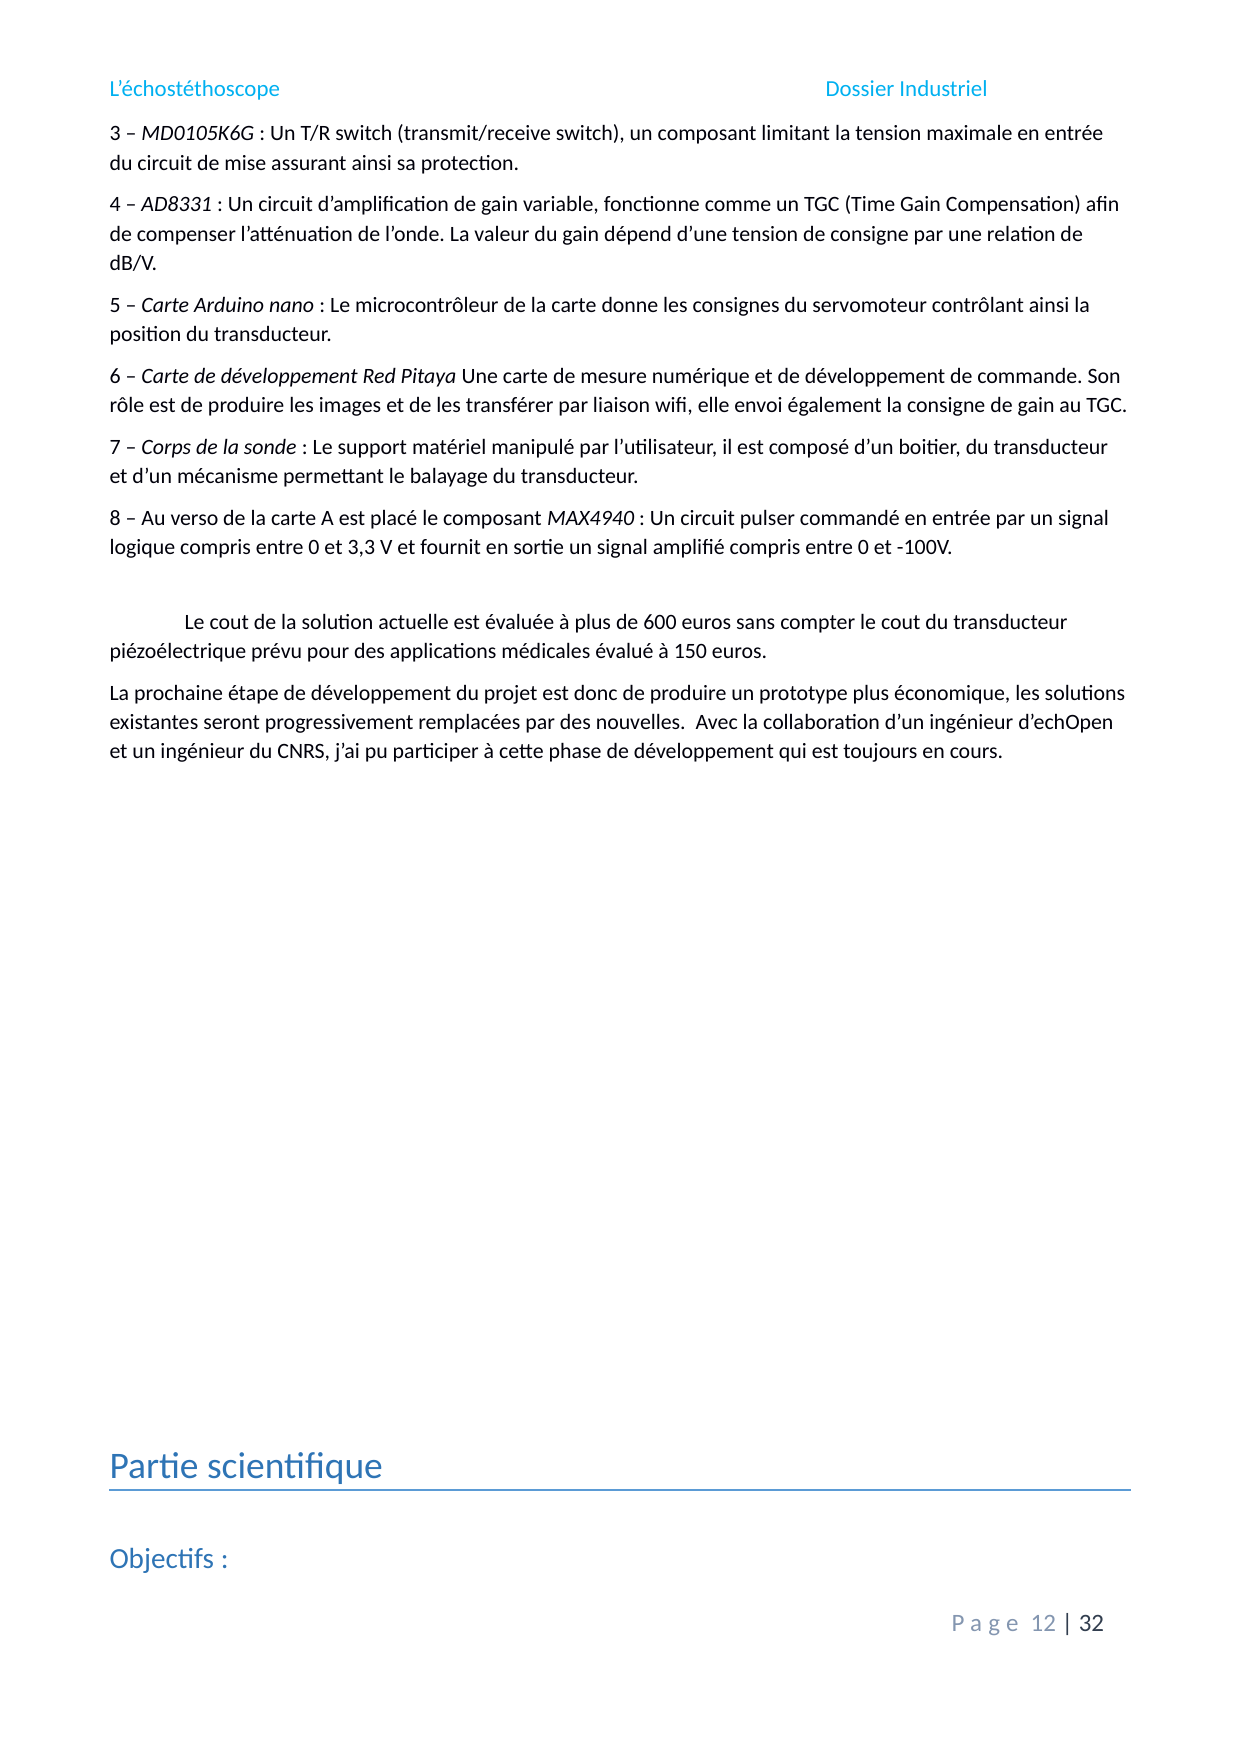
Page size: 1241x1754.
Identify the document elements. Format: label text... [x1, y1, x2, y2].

text 5 – Carte Arduino nano : Le microcontrôleur de la carte donne les consignes du servomoteur contrôlant ainsi la position du transducteur. [109, 291, 1131, 347]
text 4 – AD8331 : Un circuit d’amplification de gain variable, fonctionne comme un TGC (Time Gain Compensation) afin de compenser l’atténuation de l’onde. La valeur du gain dépend d’une tension de consigne par une relation de dB/V. [109, 191, 1131, 276]
subtitle Partie scientifique [109, 1442, 1131, 1489]
text 8 – Au verso de la carte A est placé le composant MAX4940 : Un circuit pulser commandé en entrée par un signal logique compris entre 0 et 3,3 V et fournit en sortie un signal amplifié compris entre 0 et -100V. [109, 504, 1131, 560]
text 6 – Carte de développement Red Pitaya Une carte de mesure numérique et de développement de commande. Son rôle est de produire les images et de les transférer par liaison wifi, elle envoi également la consigne de gain au TGC. [109, 362, 1131, 418]
text 3 – MD0105K6­G : Un T/R switch (transmit/receive switch), un composant limitant la tension maximale en entrée du circuit de mise assurant ainsi sa protection. [109, 119, 1131, 176]
subtitle Objectifs : [109, 1541, 1131, 1576]
text Le cout de la solution actuelle est évaluée à plus de 600 euros sans compter le cout du transducteur piézoélectrique prévu pour des applications médicales évalué à 150 euros. [109, 608, 1131, 664]
text La prochaine étape de développement du projet est donc de produire un prototype plus économique, les solutions existantes seront progressivement remplacées par des nouvelles. Avec la collaboration d’un ingénieur d’echOpen et un ingénieur du CNRS, j’ai pu participer à cette phase de développement qui est toujours en cours. [109, 679, 1131, 764]
text 7 – Corps de la sonde : Le support matériel manipulé par l’utilisateur, il est composé d’un boitier, du transducteur et d’un mécanisme permettant le balayage du transducteur. [109, 433, 1131, 489]
